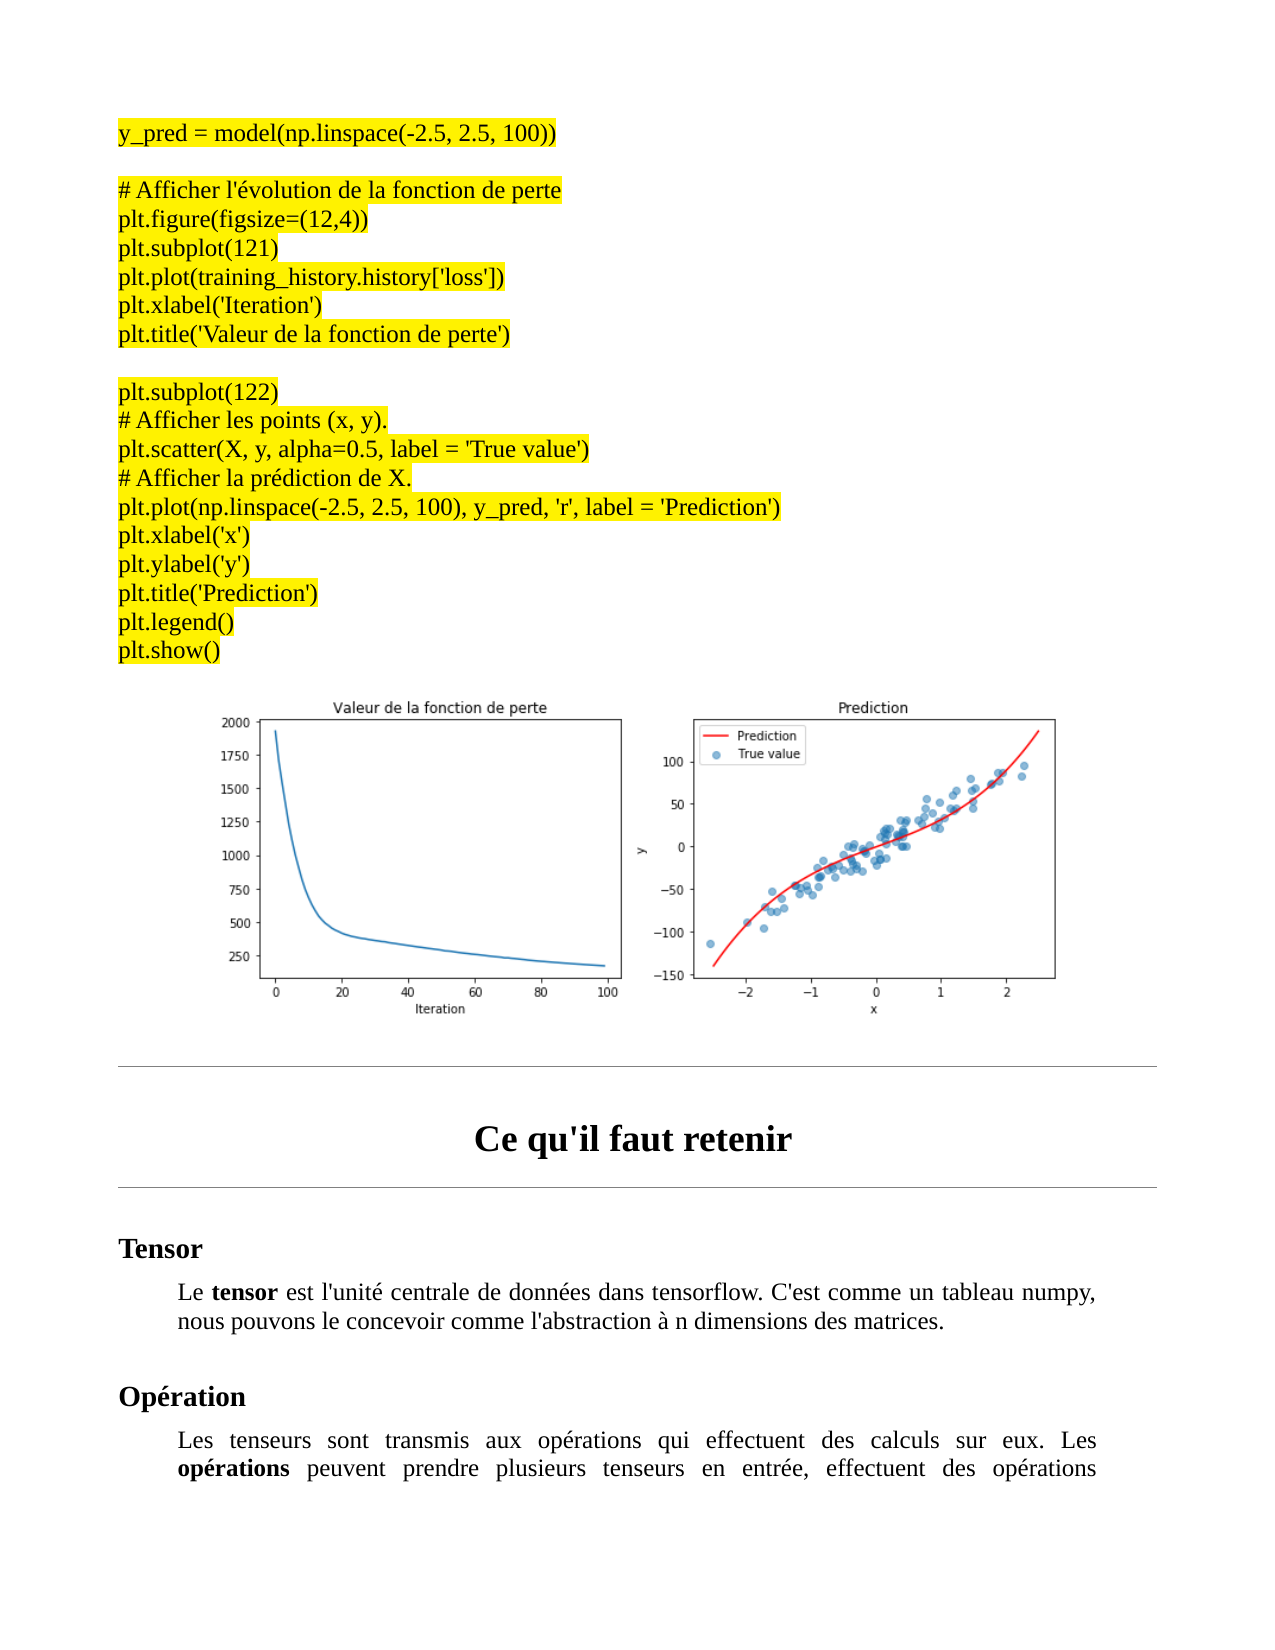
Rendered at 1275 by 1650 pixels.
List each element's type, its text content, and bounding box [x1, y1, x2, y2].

text Les tenseurs sont transmis aux opérations qui effectuent des calculs sur eux. Les opérations peuvent prendre plusieurs tenseurs en entrée, effectuent des opérations [177, 1425, 1098, 1482]
text plt.xlabel('Iteration') [118, 291, 1157, 319]
text # Afficher la prédiction de X. [118, 463, 1157, 492]
text # Afficher l'évolution de la fonction de perte [118, 176, 1157, 204]
picture [212, 693, 1063, 1023]
subtitle Ce qu'il faut retenir [118, 1117, 1157, 1160]
text plt.title('Prediction') [118, 578, 1157, 607]
text plt.subplot(121) [118, 233, 1157, 262]
subtitle Opération [118, 1379, 1157, 1412]
text plt.plot(np.linspace(-2.5, 2.5, 100), y_pred, 'r', label = 'Prediction') [118, 492, 1157, 521]
text Le tensor est l'unité centrale de données dans tensorflow. C'est comme un tableau numpy, nous pouvons le concevoir comme l'abstraction à n dimensions des matrices. [177, 1277, 1098, 1335]
text plt.show() [118, 636, 1157, 664]
text # Afficher les points (x, y). [118, 406, 1157, 434]
text plt.plot(training_history.history['loss']) [118, 262, 1157, 291]
text y_pred = model(np.linspace(-2.5, 2.5, 100)) [118, 118, 1157, 147]
text plt.title('Valeur de la fonction de perte') [118, 319, 1157, 348]
text plt.legend() [118, 607, 1157, 636]
text plt.ylabel('y') [118, 549, 1157, 578]
text plt.xlabel('x') [118, 521, 1157, 549]
subtitle Tensor [118, 1231, 1157, 1265]
text plt.subplot(122) [118, 377, 1157, 406]
text plt.scatter(X, y, alpha=0.5, label = 'True value') [118, 434, 1157, 463]
text plt.figure(figsize=(12,4)) [118, 204, 1157, 233]
